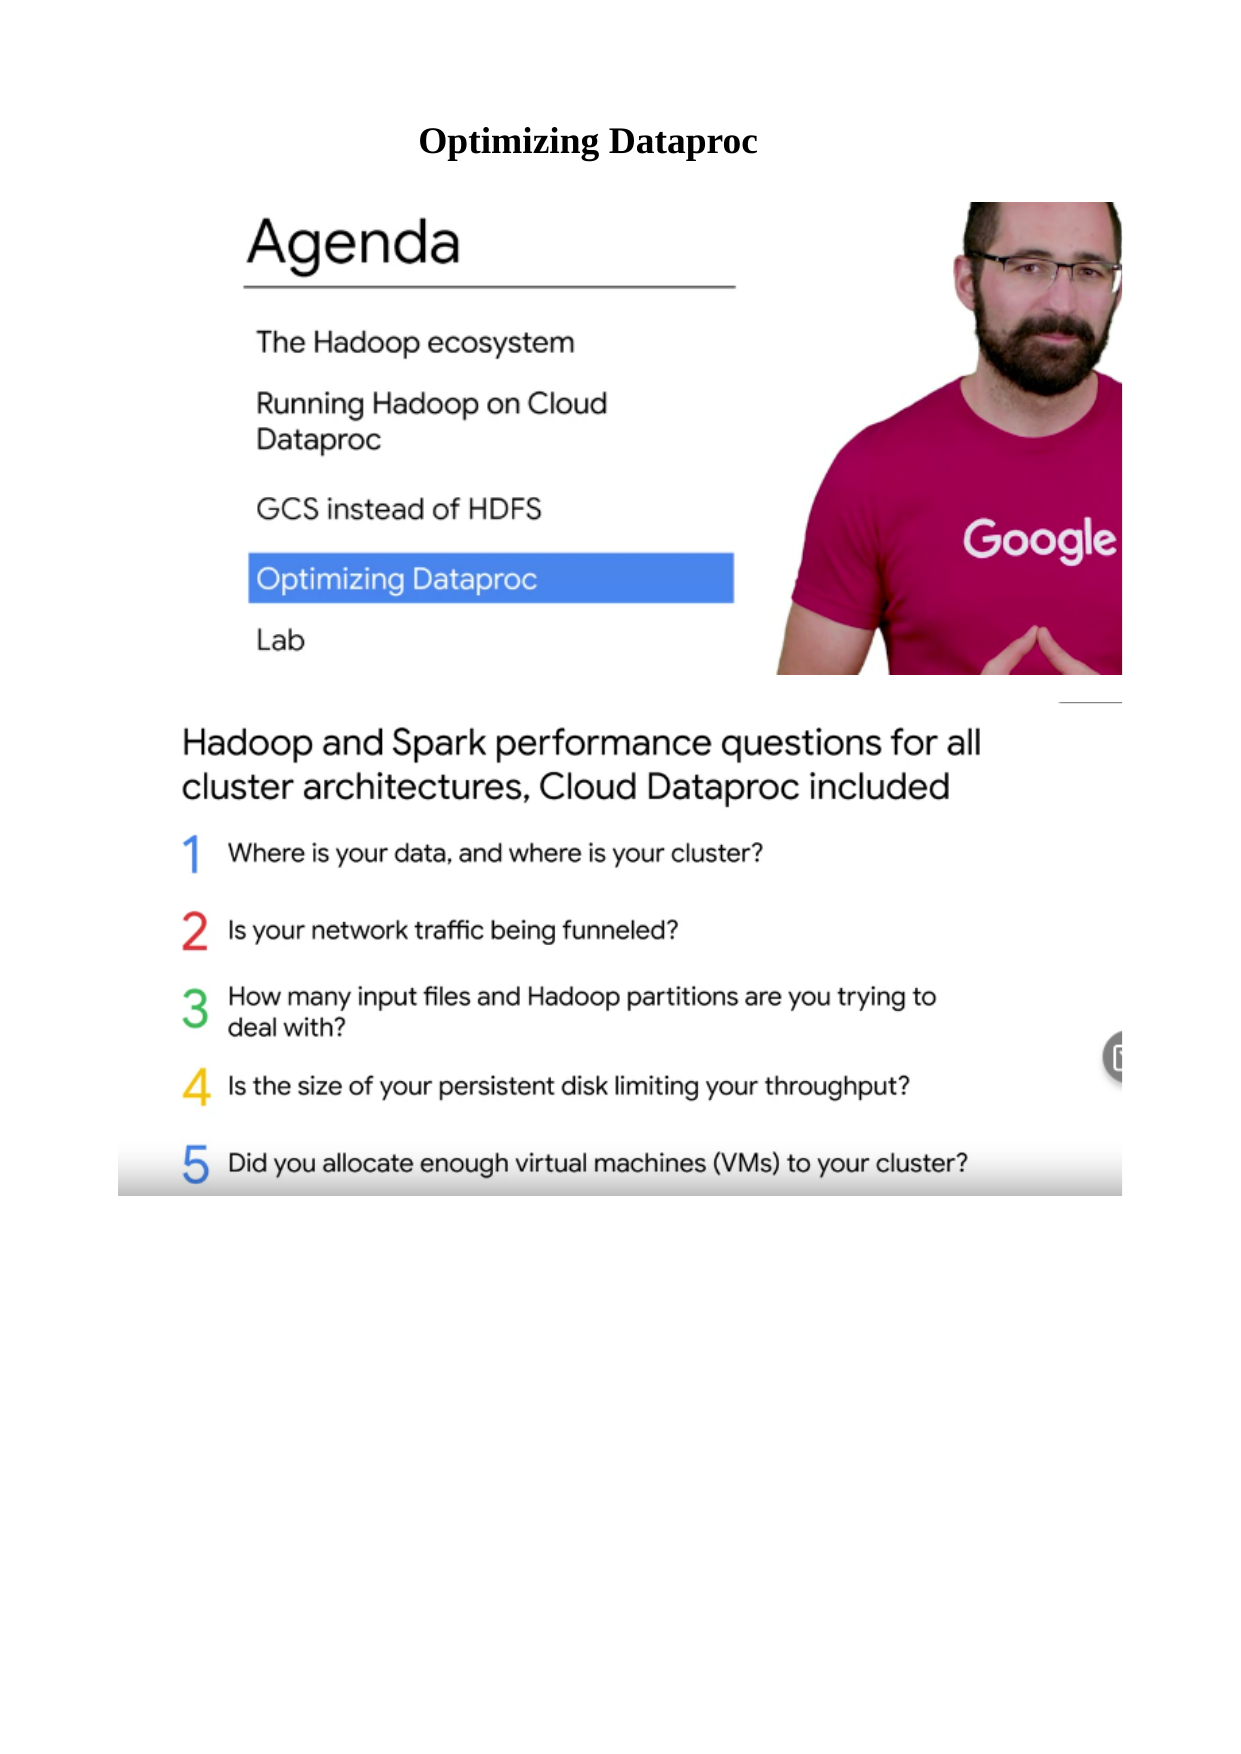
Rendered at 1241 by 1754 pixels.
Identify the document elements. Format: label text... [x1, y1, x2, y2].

picture [118, 202, 1123, 675]
subtitle Optimizing Dataproc [118, 118, 1122, 161]
picture [118, 702, 1123, 1196]
